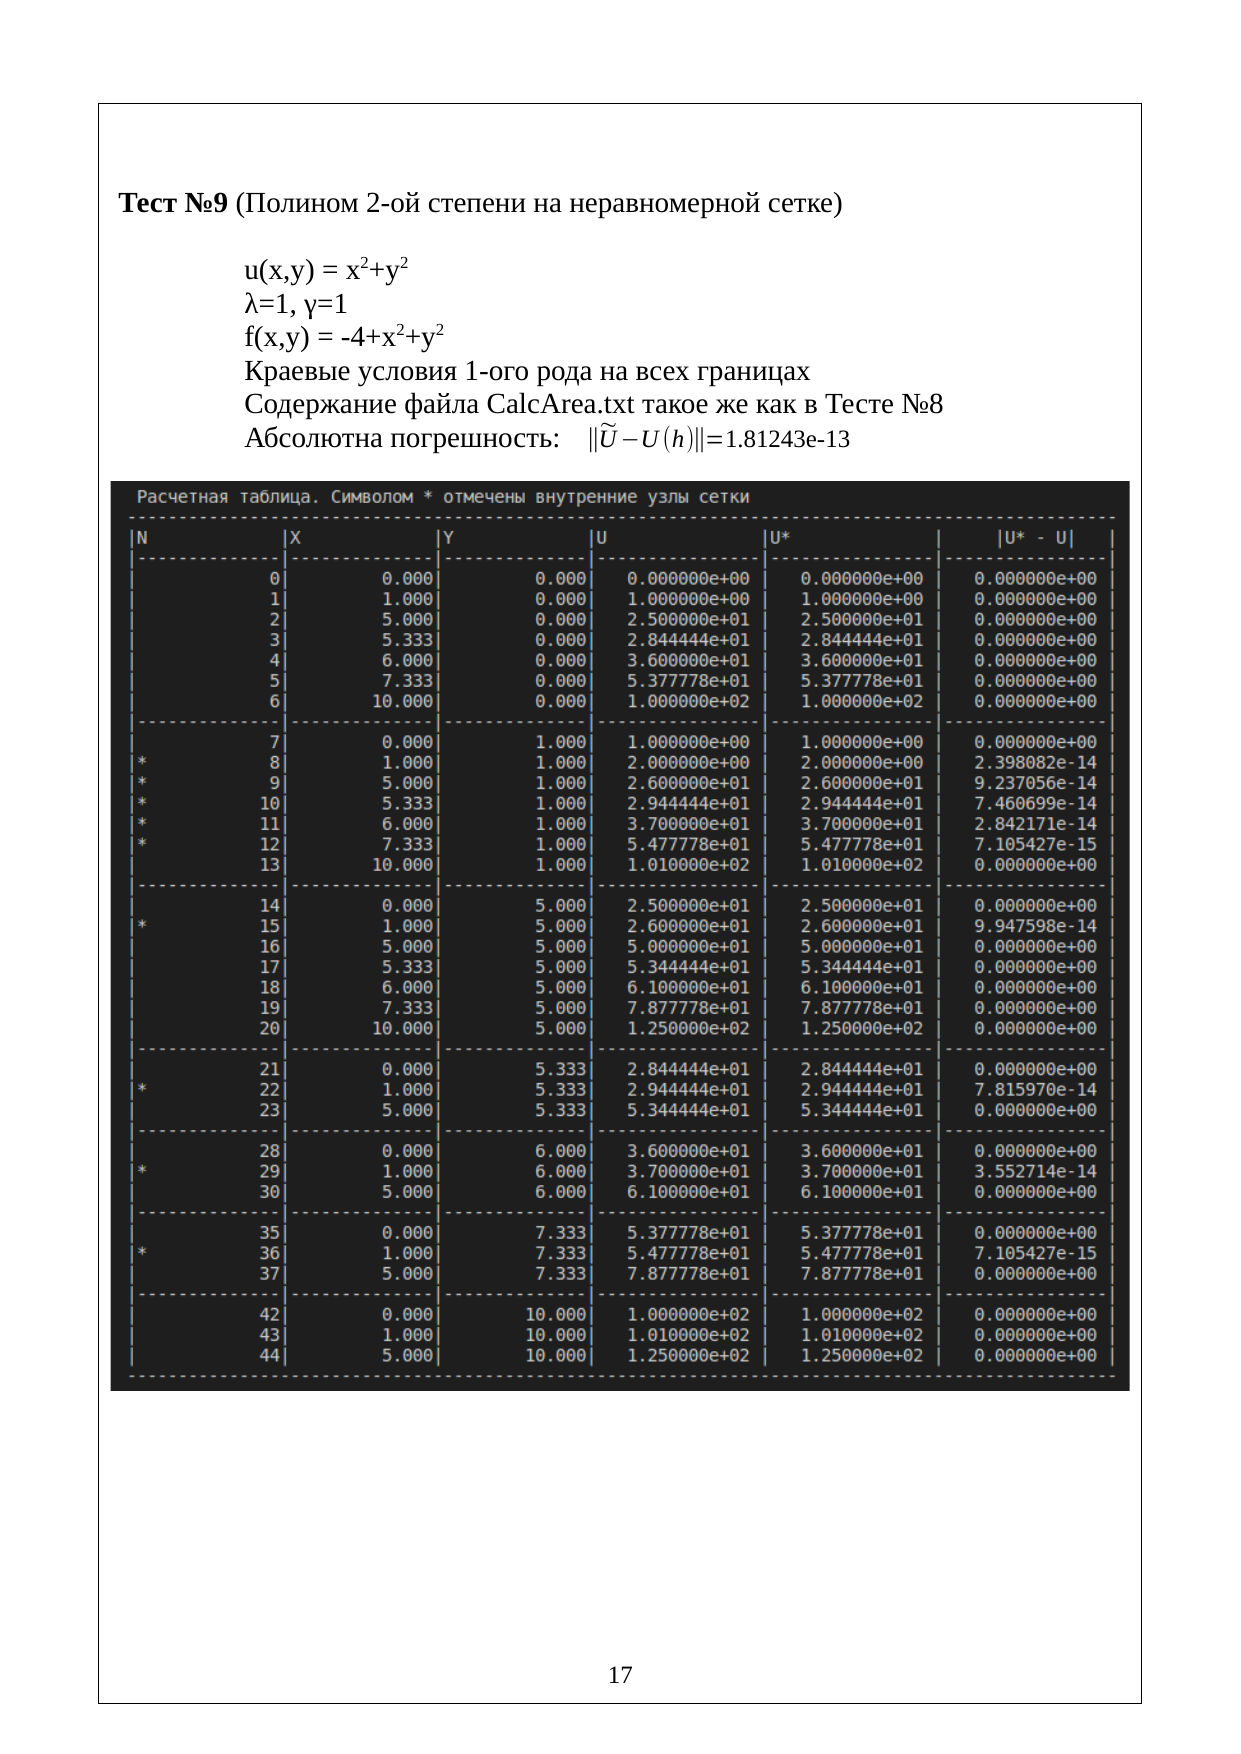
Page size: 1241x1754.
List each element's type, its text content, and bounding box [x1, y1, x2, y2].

list λ=1, γ=1 [99, 286, 1137, 319]
list f(x,y) = -4+x2+y2 [99, 319, 1137, 353]
list Тест №9 (Полином 2-ой степени на неравномерной сетке) [118, 185, 1137, 219]
text u(x,y) = x2+y2 [99, 252, 1137, 286]
list Краевые условия 1-ого рода на всех границах [99, 353, 1137, 386]
list Абсолютна погрешность: [99, 420, 1137, 454]
list Содержание файла CalcArea.txt такое же как в Тесте №8 [99, 386, 1137, 420]
picture [110, 481, 1130, 1391]
